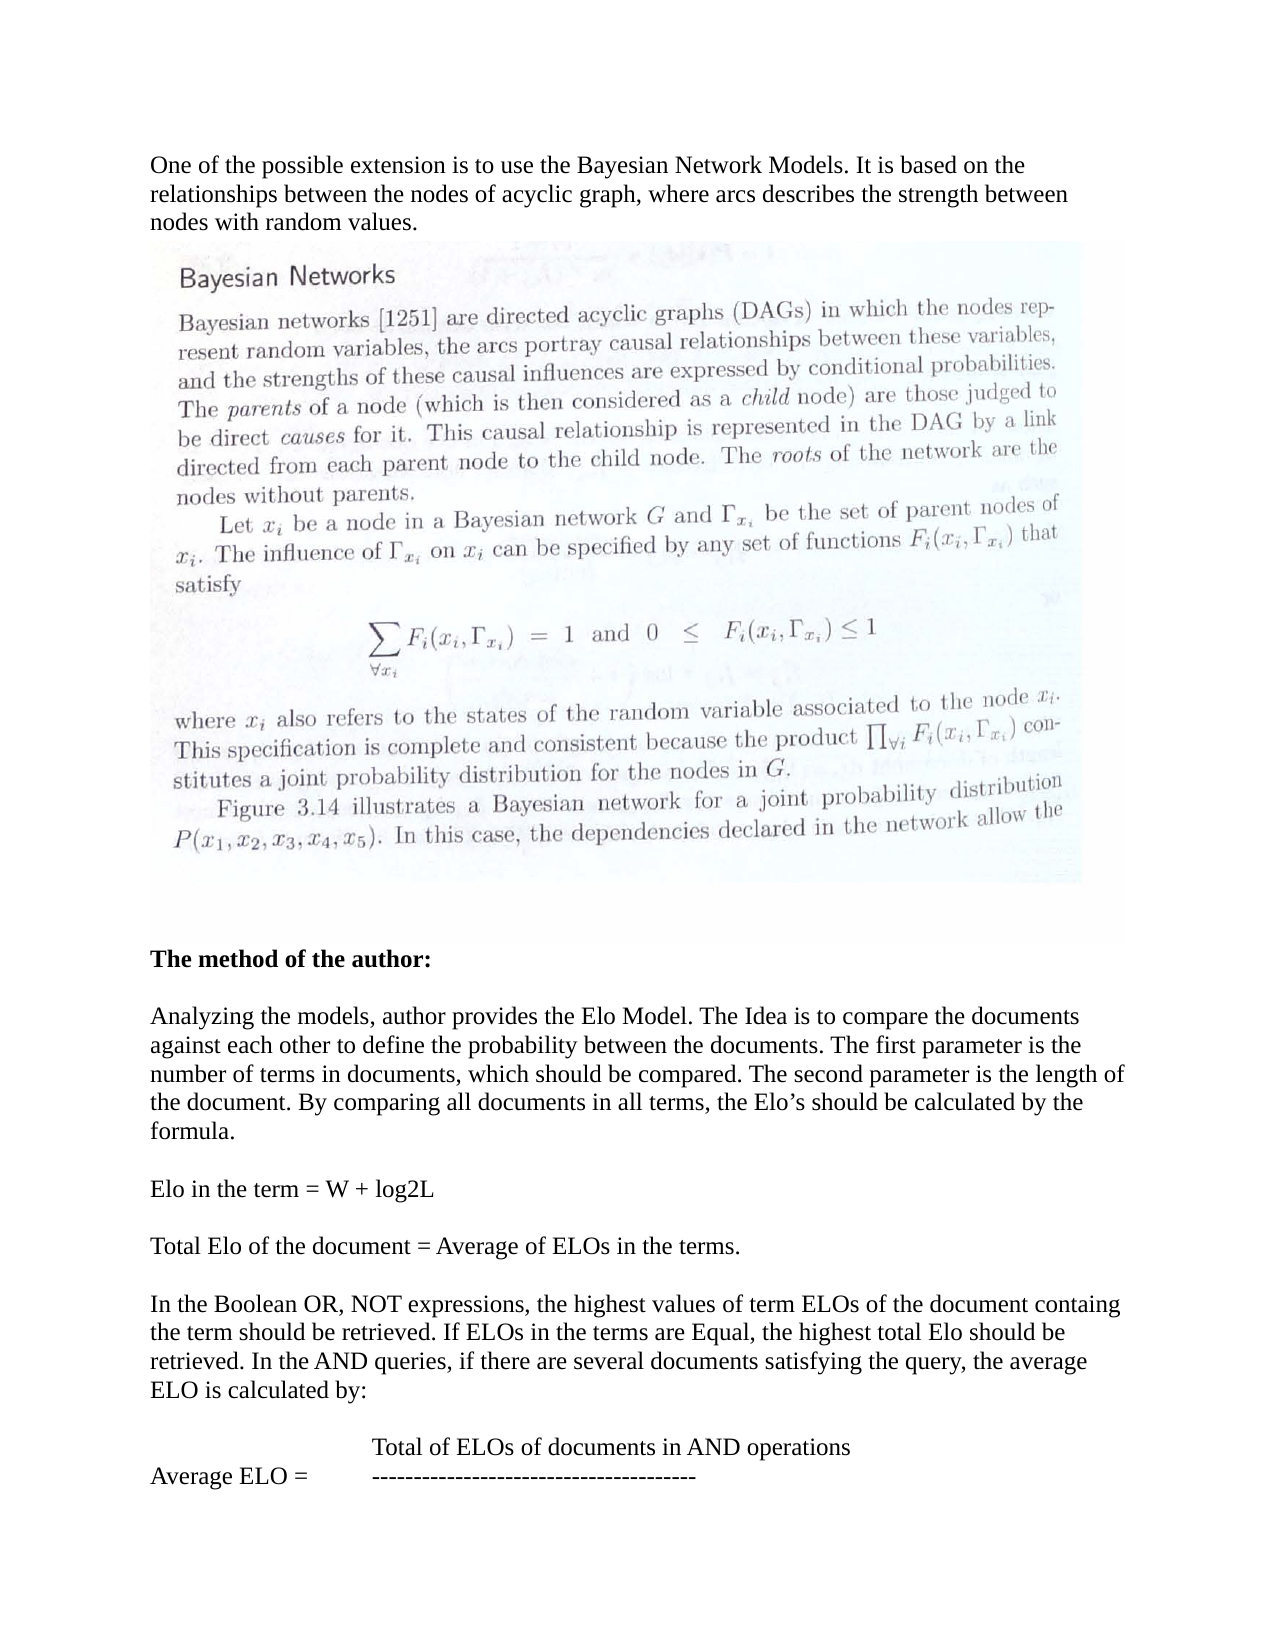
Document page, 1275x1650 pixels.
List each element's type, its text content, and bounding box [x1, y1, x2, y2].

text Total of ELOs of documents in AND operations [150, 1432, 1125, 1461]
text The method of the author: [150, 944, 1125, 972]
text One of the possible extension is to use the Bayesian Network Models. It is based on the relationships between the nodes of acyclic graph, where arcs describes the strength between nodes with random values. [150, 150, 1125, 236]
text [150, 236, 1125, 241]
text Elo in the term = W + log2L [150, 1174, 1125, 1202]
picture [150, 241, 1125, 944]
text In the Boolean OR, NOT expressions, the highest values of term ELOs of the document containg the term should be retrieved. If ELOs in the terms are Equal, the highest total Elo should be retrieved. In the AND queries, if there are several documents satisfying the query, the average ELO is calculated by: [150, 1289, 1125, 1404]
text Total Elo of the document = Average of ELOs in the terms. [150, 1231, 1125, 1260]
text Analyzing the models, author provides the Elo Model. The Idea is to compare the documents against each other to define the probability between the documents. The first parameter is the number of terms in documents, which should be compared. The second parameter is the length of the document. By comparing all documents in all terms, the Elo’s should be calculated by the formula. [150, 1001, 1125, 1145]
text Average ELO = --------------------------------------- [150, 1461, 1125, 1490]
